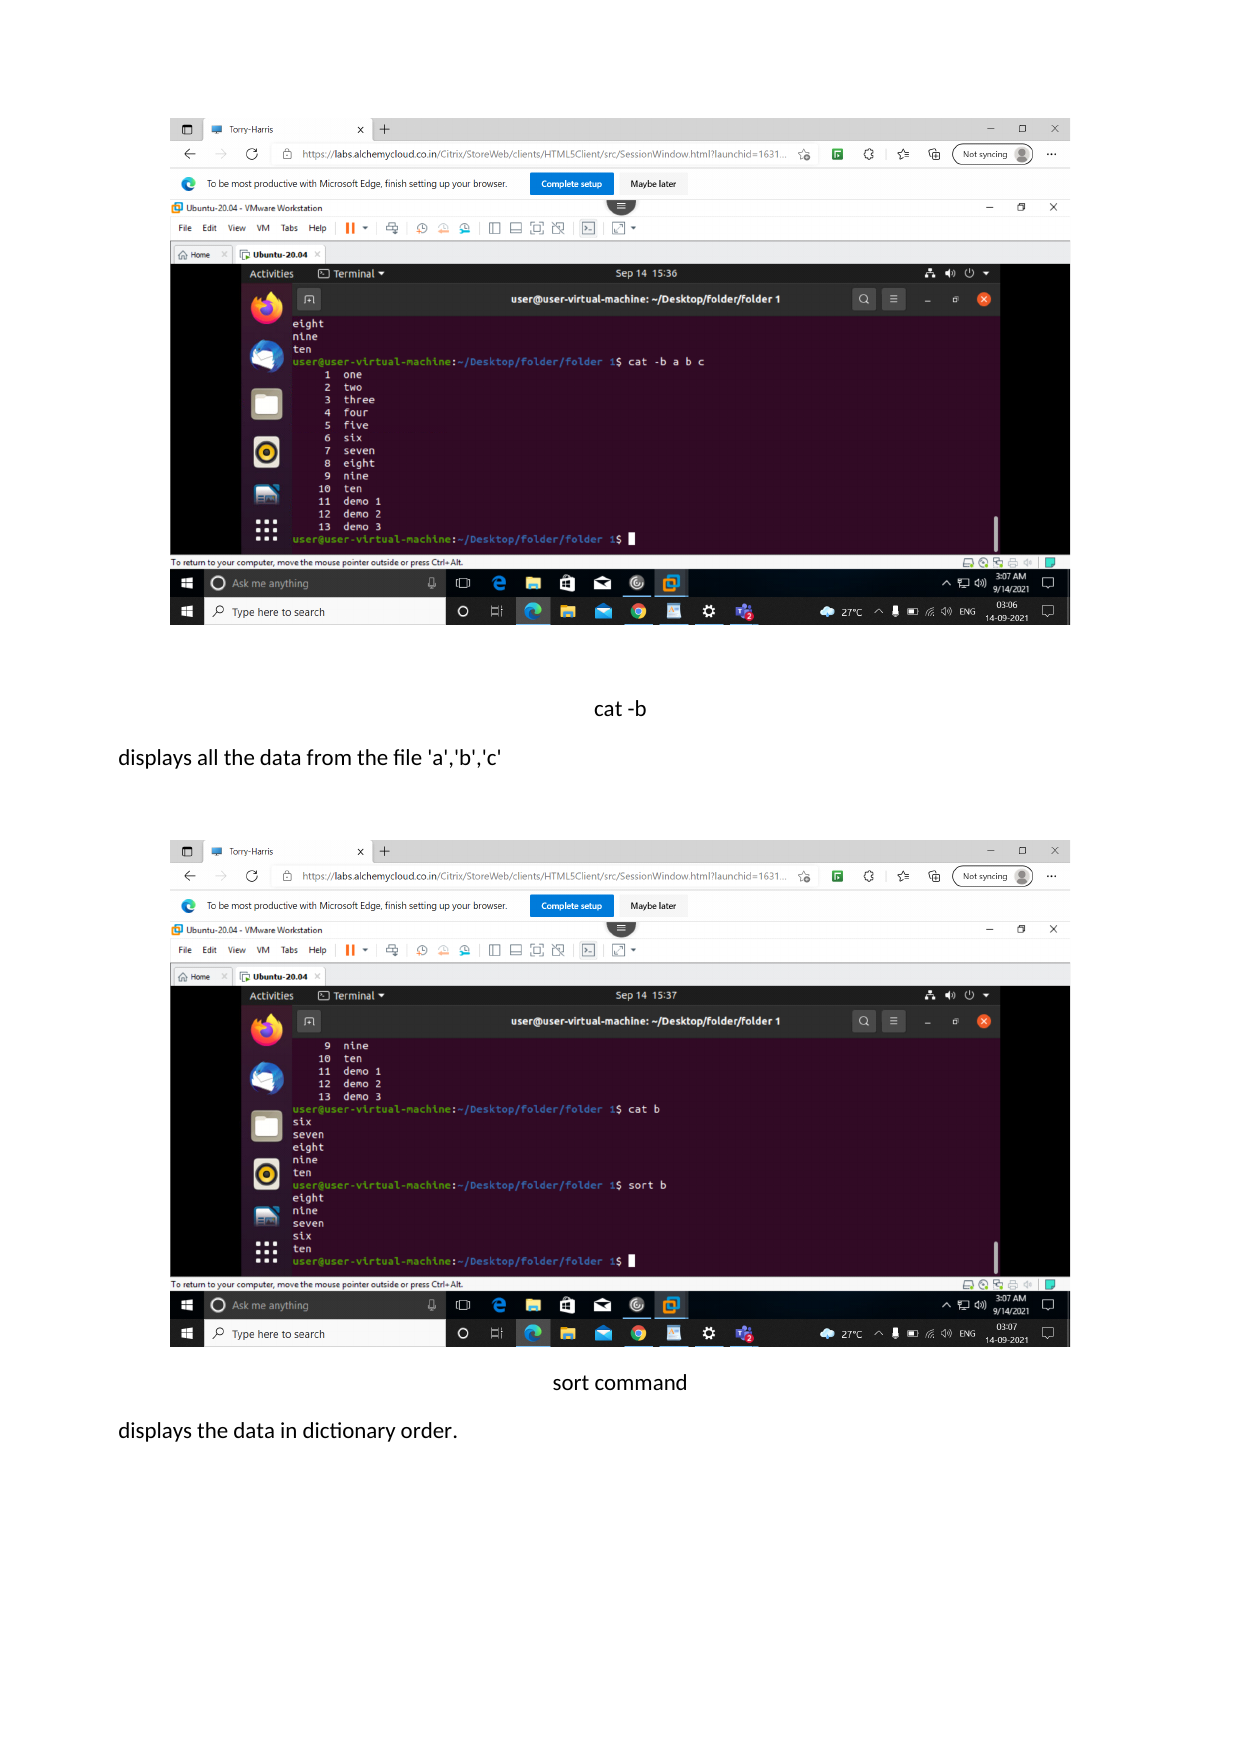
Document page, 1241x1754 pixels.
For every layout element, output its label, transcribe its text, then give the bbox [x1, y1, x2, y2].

text displays the data in dictionary order. [118, 1417, 1122, 1444]
text displays all the data from the file 'a','b','c' [118, 743, 1122, 771]
text sort command [118, 1368, 1122, 1396]
text cat -b [118, 694, 1122, 722]
